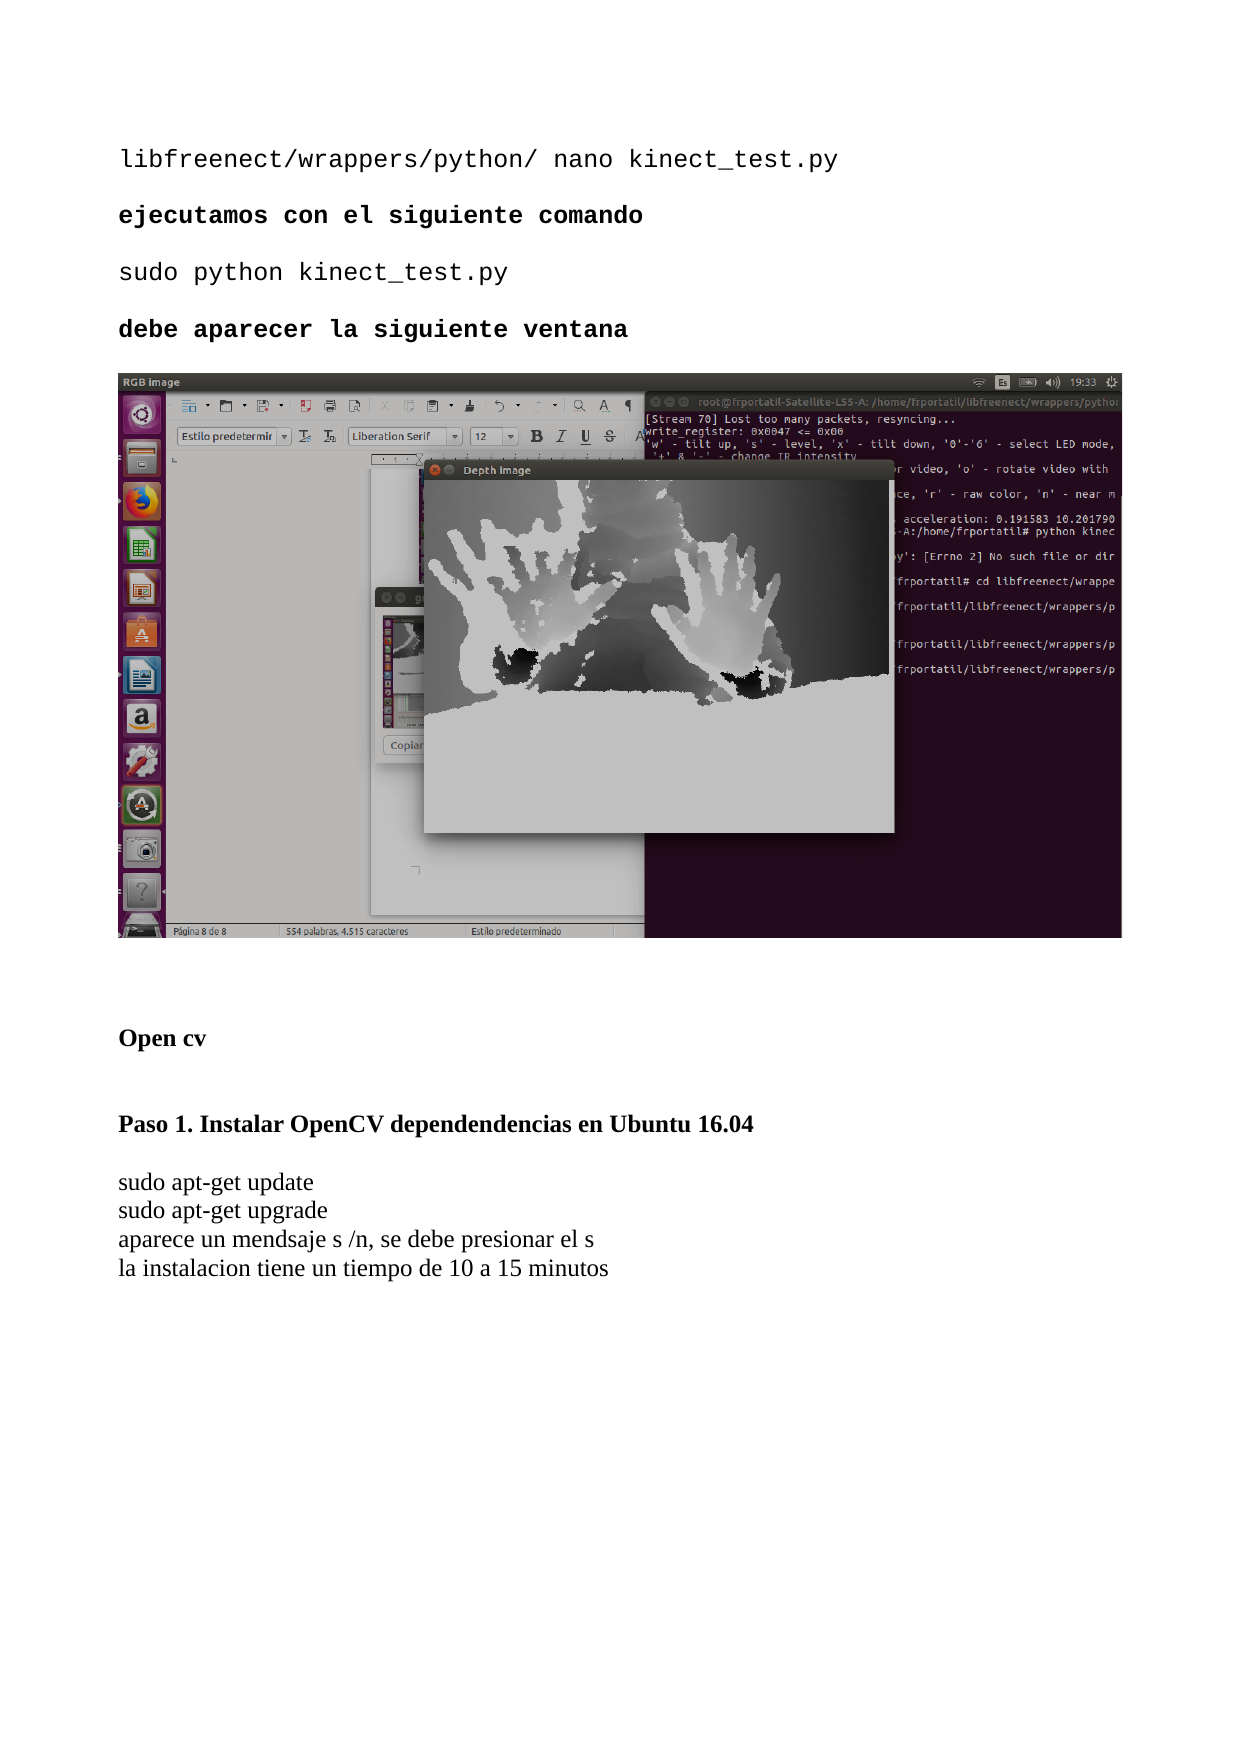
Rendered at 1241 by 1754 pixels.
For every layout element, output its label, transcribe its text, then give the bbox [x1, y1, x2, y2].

picture [118, 373, 1123, 938]
text la instalacion tiene un tiempo de 10 a 15 minutos [118, 1253, 1122, 1282]
text Open cv [118, 1023, 1122, 1052]
text Paso 1. Instalar OpenCV dependendencias en Ubuntu 16.04 [118, 1109, 1122, 1138]
text aparece un mendsaje s /n, se debe presionar el s [118, 1224, 1122, 1253]
text sudo apt-get update [118, 1167, 1122, 1195]
text sudo apt-get upgrade [118, 1195, 1122, 1224]
text libfreenect/wrappers/python/ nano kinect_test.py [118, 146, 1122, 175]
text ejecutamos con el siguiente comando [118, 203, 1122, 231]
text sudo python kinect_test.py [118, 260, 1122, 288]
text debe aparecer la siguiente ventana [118, 316, 1122, 345]
